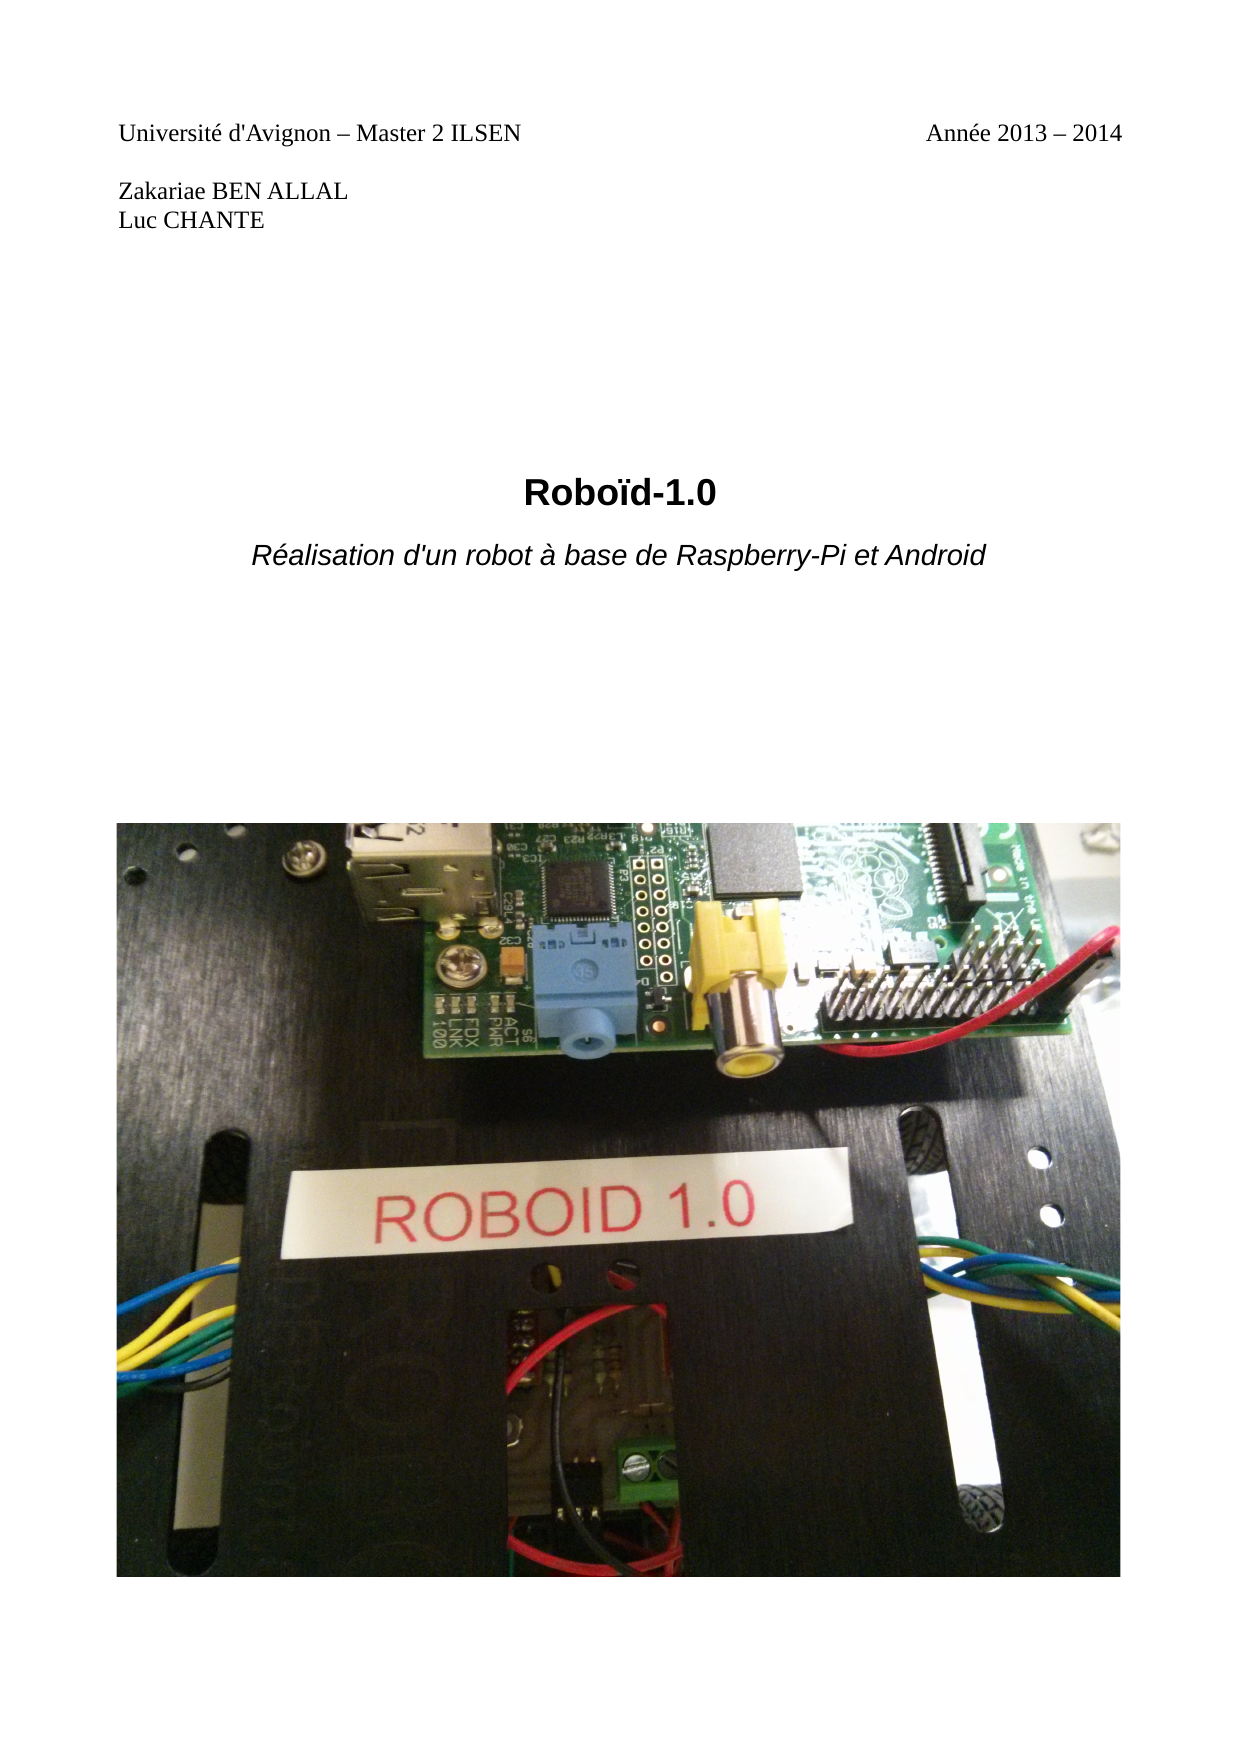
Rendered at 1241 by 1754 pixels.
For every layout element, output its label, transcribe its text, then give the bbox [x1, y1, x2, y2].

picture [116, 823, 1121, 1577]
text Zakariae BEN ALLAL [118, 176, 1122, 205]
text Luc CHANTE [118, 205, 1122, 234]
title Roboïd-1.0 [118, 470, 1122, 513]
subtitle Réalisation d'un robot à base de Raspberry-Pi et Android [118, 538, 1122, 572]
